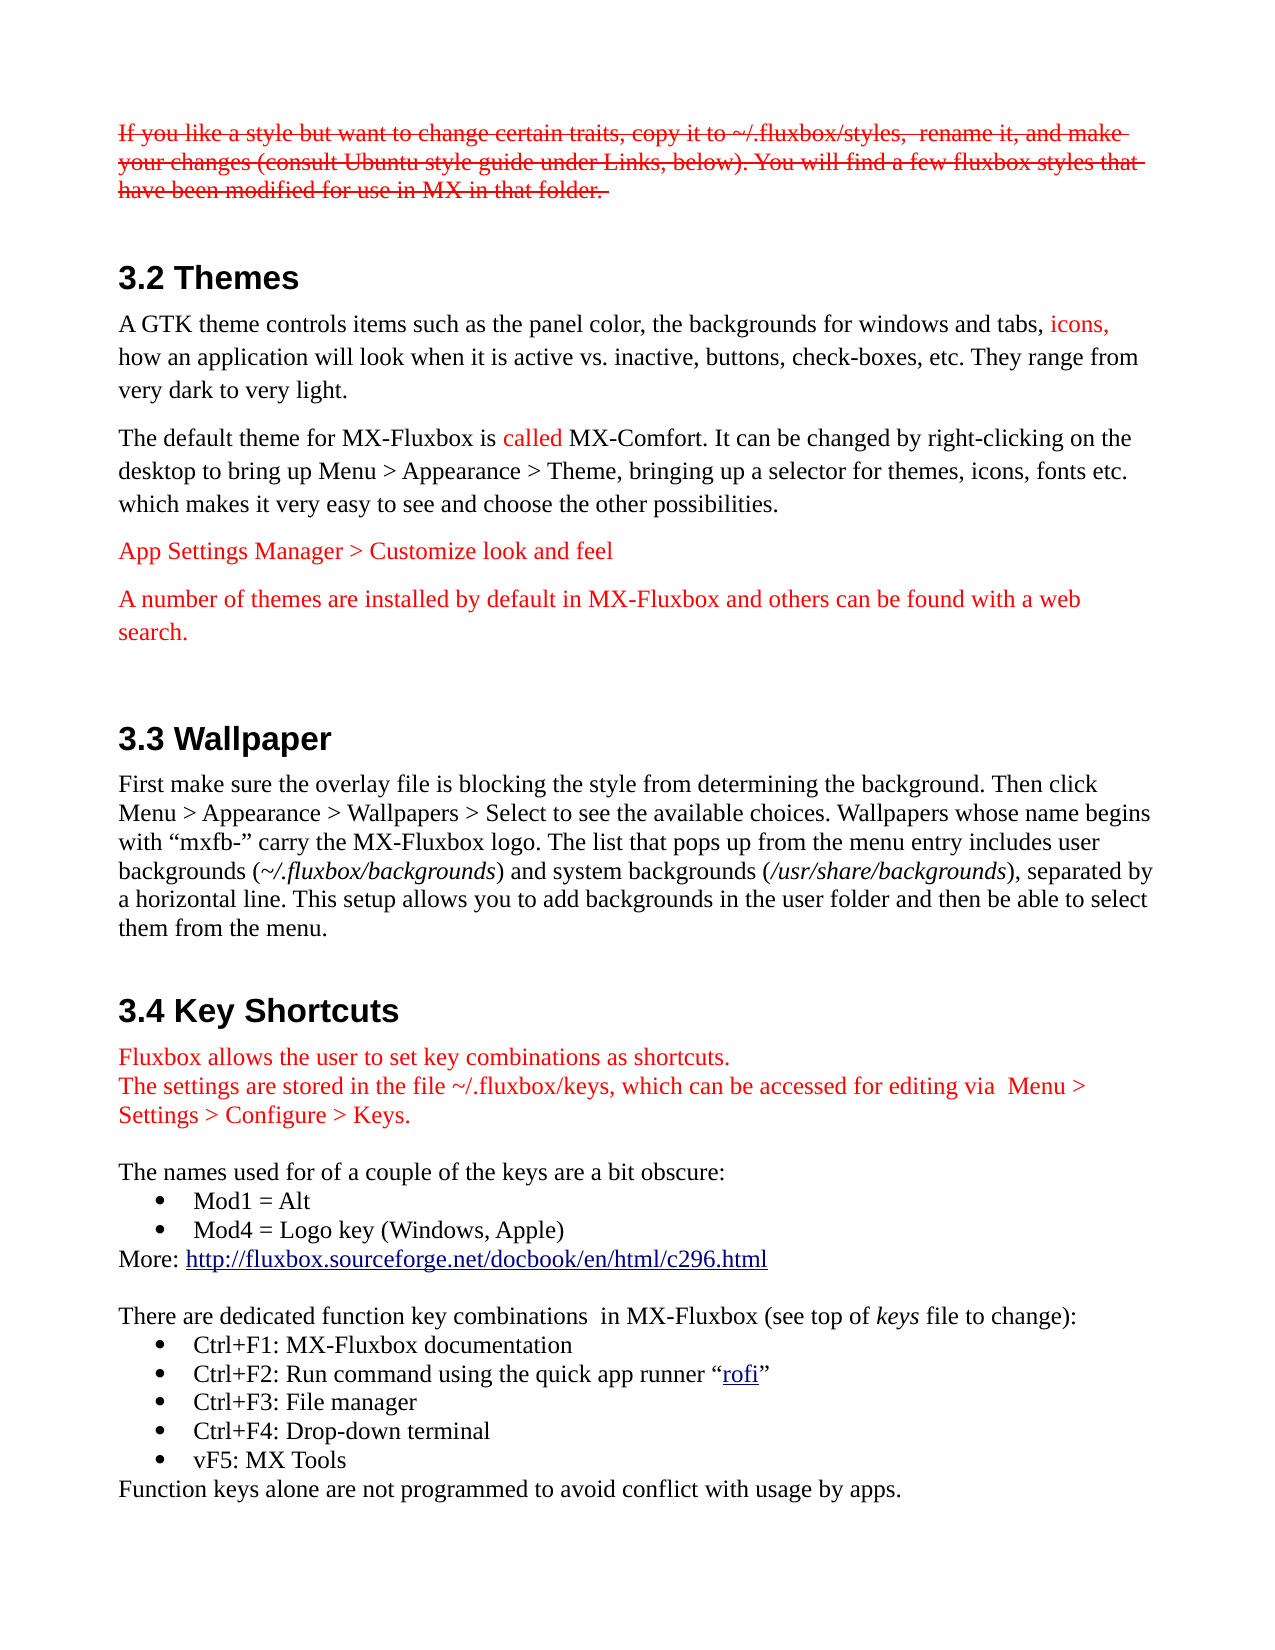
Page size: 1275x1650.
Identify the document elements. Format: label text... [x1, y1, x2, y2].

text First make sure the overlay file is blocking the style from determining the background. Then click Menu > Appearance > Wallpapers > Select to see the available choices. Wallpapers whose name begins with “mxfb-” carry the MX-Fluxbox logo. The list that pops up from the menu entry includes user backgrounds (~/.fluxbox/backgrounds) and system backgrounds (/usr/share/backgrounds), separated by a horizontal line. This setup allows you to add backgrounds in the user folder and then be able to select them from the menu. [118, 769, 1157, 942]
subtitle 3.3 Wallpaper [118, 718, 1157, 757]
text There are dedicated function key combinations in MX-Fluxbox (see top of keys file to change): [118, 1301, 1157, 1330]
list Mod4 = Logo key (Windows, Apple) [156, 1215, 1157, 1244]
text Fluxbox allows the user to set key combinations as shortcuts. [118, 1042, 1157, 1071]
list Ctrl+F2: Run command using the quick app runner “rofi” [156, 1359, 1157, 1387]
text App Settings Manager > Customize look and feel [118, 536, 1157, 565]
text Function keys alone are not programmed to avoid conflict with usage by apps. [118, 1474, 1157, 1502]
text The settings are stored in the file ~/.fluxbox/keys, which can be accessed for editing via Menu > Settings > Configure > Keys. [118, 1071, 1157, 1129]
list Ctrl+F1: MX-Fluxbox documentation [156, 1330, 1157, 1359]
list vF5: MX Tools [156, 1445, 1157, 1474]
text A GTK theme controls items such as the panel color, the backgrounds for windows and tabs, icons, how an application will look when it is active vs. inactive, buttons, check-boxes, etc. They range from very dark to very light. [118, 309, 1157, 404]
text The default theme for MX-Fluxbox is called MX-Comfort. It can be changed by right-clicking on the desktop to bring up Menu > Appearance > Theme, bringing up a selector for themes, icons, fonts etc. which makes it very easy to see and choose the other possibilities. [118, 423, 1157, 518]
list Ctrl+F3: File manager [156, 1387, 1157, 1416]
text The names used for of a couple of the keys are a bit obscure: [118, 1157, 1157, 1186]
text A number of themes are installed by default in MX-Fluxbox and others can be found with a web search. [118, 584, 1157, 646]
text More: http://fluxbox.sourceforge.net/docbook/en/html/c296.html [118, 1244, 1157, 1272]
list Ctrl+F4: Drop-down terminal [156, 1416, 1157, 1445]
text If you like a style but want to change certain traits, copy it to ~/.fluxbox/styles, rename it, and make your changes (consult Ubuntu style guide under Links, below). You will find a few fluxbox styles that have been modified for use in MX in that folder. [118, 118, 1157, 204]
subtitle 3.2 Themes [118, 258, 1157, 297]
subtitle 3.4 Key Shortcuts [118, 992, 1157, 1030]
list Mod1 = Alt [156, 1186, 1157, 1215]
